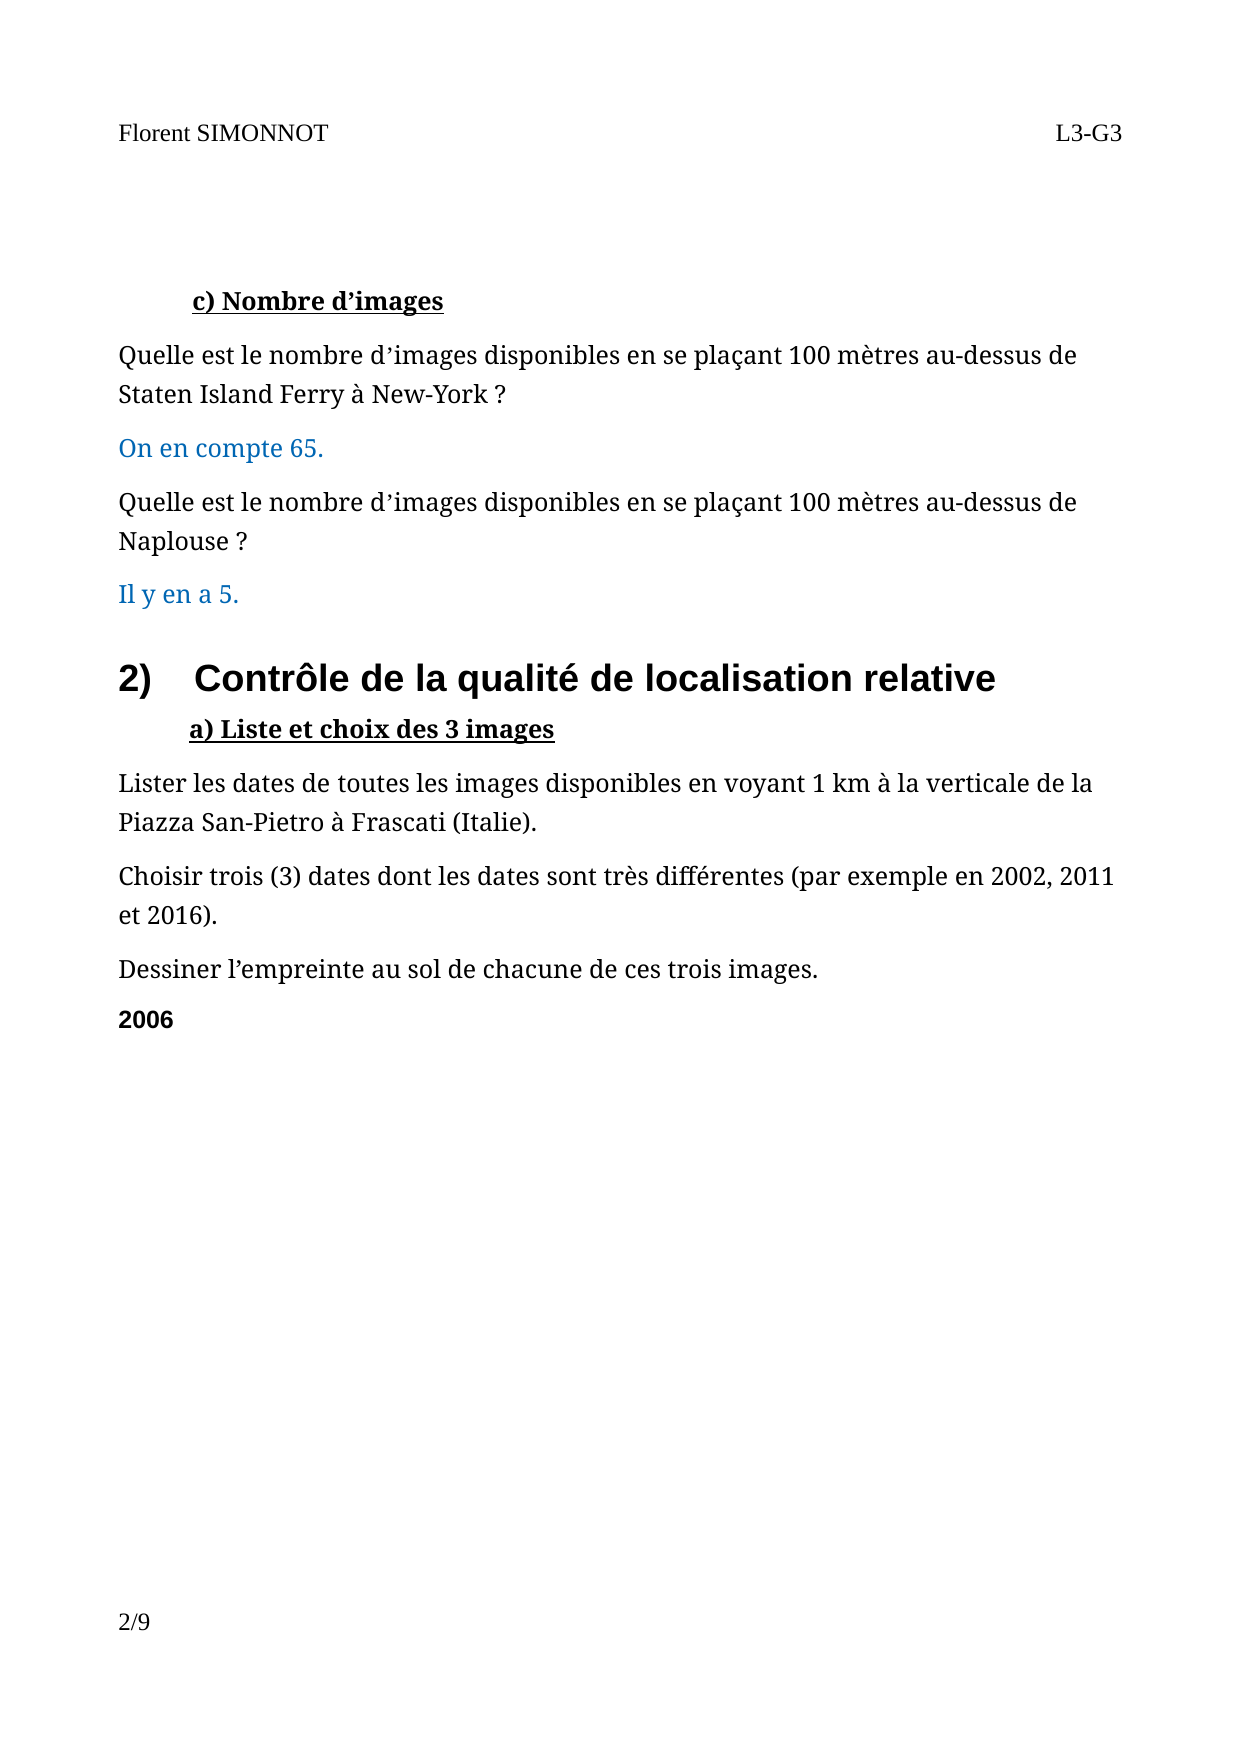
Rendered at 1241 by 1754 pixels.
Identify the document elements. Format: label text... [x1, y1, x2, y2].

text Quelle est le nombre d’images disponibles en se plaçant 100 mètres au-dessus de Naplouse ? [118, 484, 1122, 557]
text c) Nombre d’images [118, 284, 1122, 318]
text Quelle est le nombre d’images disponibles en se plaçant 100 mètres au-dessus de Staten Island Ferry à New-York ? [118, 338, 1122, 411]
text 2006 [118, 1005, 1122, 1034]
subtitle 2) Contrôle de la qualité de localisation relative [118, 656, 1122, 699]
text On en compte 65. [118, 431, 1122, 464]
text Choisir trois (3) dates dont les dates sont très différentes (par exemple en 2002, 2011 et 2016). [118, 859, 1122, 932]
text Lister les dates de toutes les images disponibles en voyant 1 km à la verticale de la Piazza San-Pietro à Frascati (Italie). [118, 766, 1122, 839]
text Il y en a 5. [118, 577, 1122, 611]
text a) Liste et choix des 3 images [189, 712, 1122, 746]
text Dessiner l’empreinte au sol de chacune de ces trois images. [118, 952, 1122, 986]
